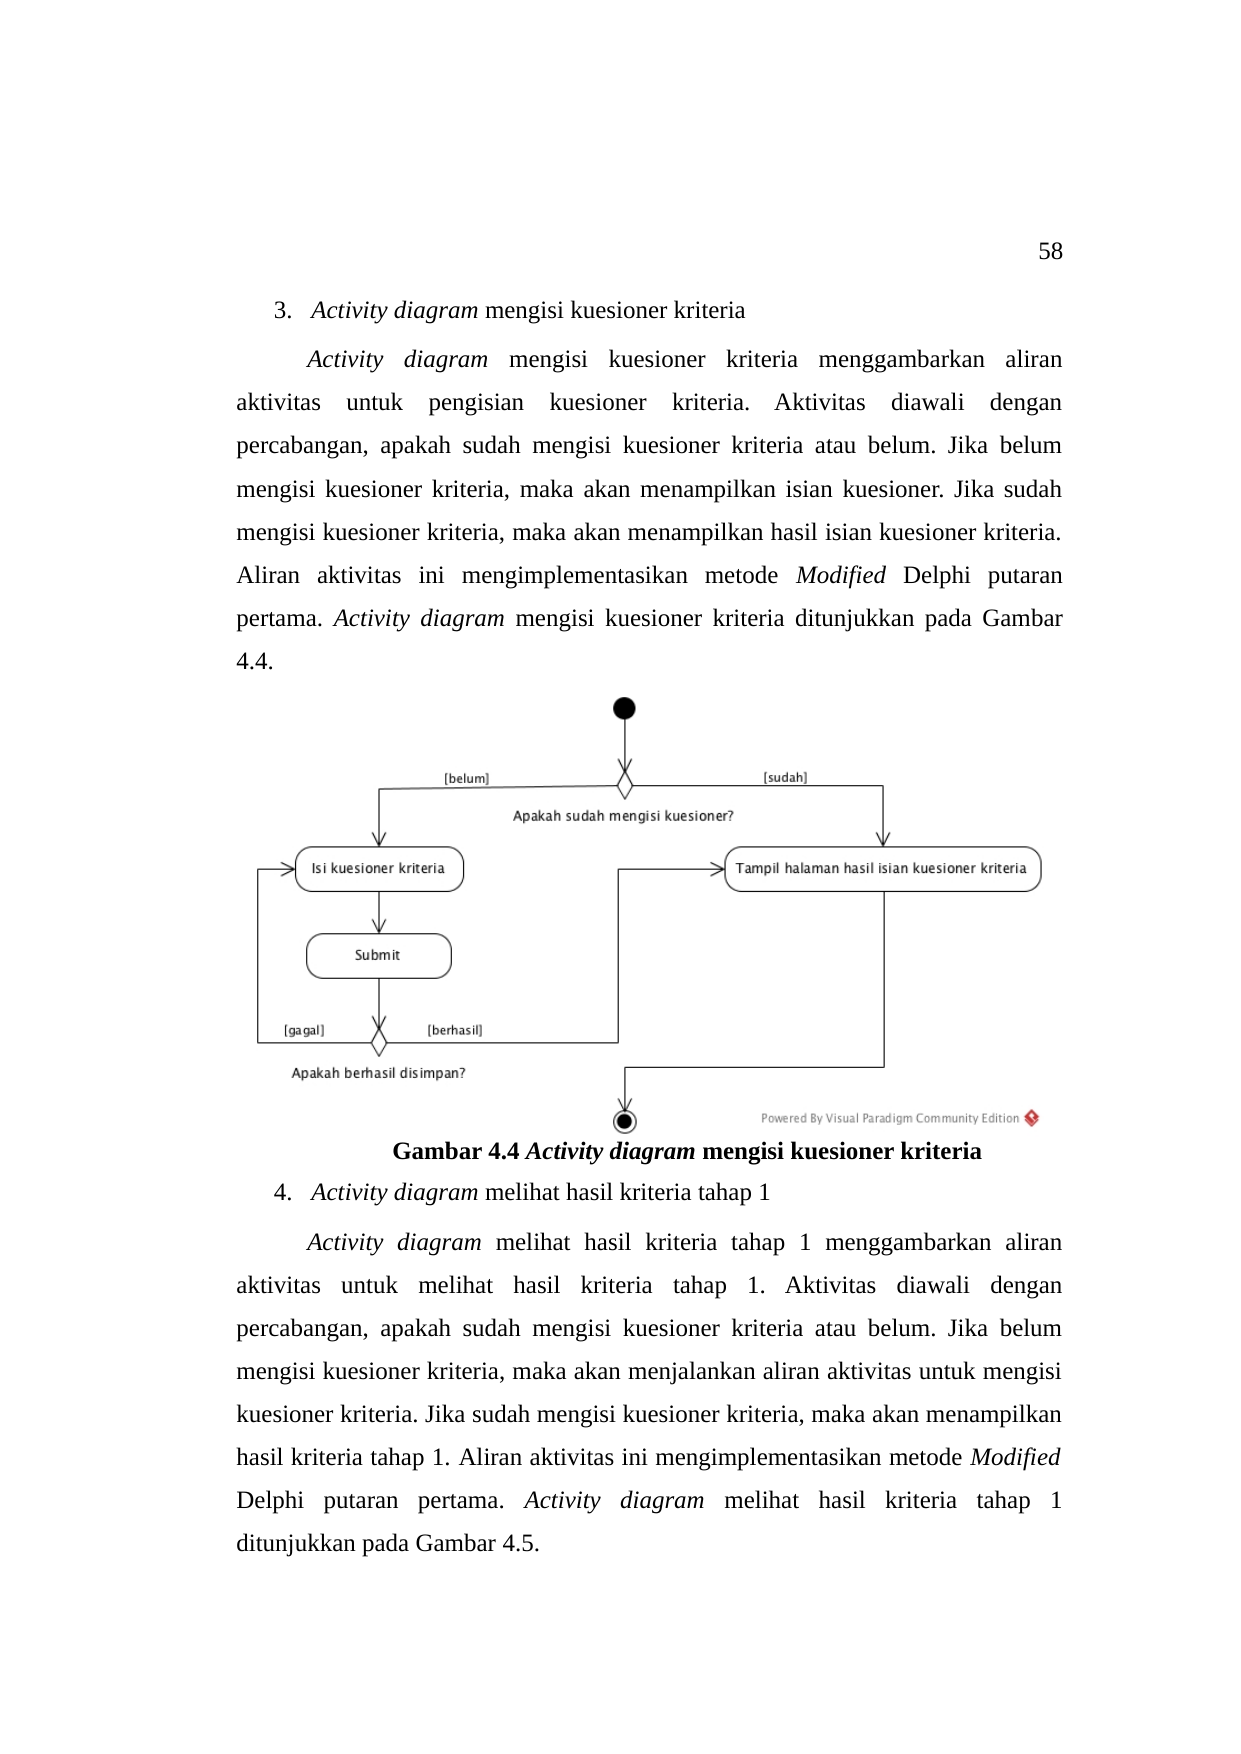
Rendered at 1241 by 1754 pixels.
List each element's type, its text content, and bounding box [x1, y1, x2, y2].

text Activity diagram mengisi kuesioner kriteria menggambarkan aliran aktivitas untuk pengisian kuesioner kriteria. Aktivitas diawali dengan percabangan, apakah sudah mengisi kuesioner kriteria atau belum. Jika belum mengisi kuesioner kriteria, maka akan menampilkan isian kuesioner. Jika sudah mengisi kuesioner kriteria, maka akan menampilkan hasil isian kuesioner kriteria. Aliran aktivitas ini mengimplementasikan metode Modified Delphi putaran pertama. Activity diagram mengisi kuesioner kriteria ditunjukkan pada Gambar 4.4. [236, 344, 1063, 675]
list Activity diagram mengisi kuesioner kriteria [274, 295, 1063, 324]
list Gambar 4.4 Activity diagram mengisi kuesioner kriteria [274, 725, 1063, 1165]
text Activity diagram melihat hasil kriteria tahap 1 menggambarkan aliran aktivitas untuk melihat hasil kriteria tahap 1. Aktivitas diawali dengan percabangan, apakah sudah mengisi kuesioner kriteria atau belum. Jika belum mengisi kuesioner kriteria, maka akan menjalankan aliran aktivitas untuk mengisi kuesioner kriteria. Jika sudah mengisi kuesioner kriteria, maka akan menampilkan hasil kriteria tahap 1. Aliran aktivitas ini mengimplementasikan metode Modified Delphi putaran pertama. Activity diagram melihat hasil kriteria tahap 1 ditunjukkan pada Gambar 4.5. [236, 1227, 1063, 1557]
list Activity diagram melihat hasil kriteria tahap 1 [274, 1177, 1063, 1206]
picture [255, 695, 1045, 1137]
